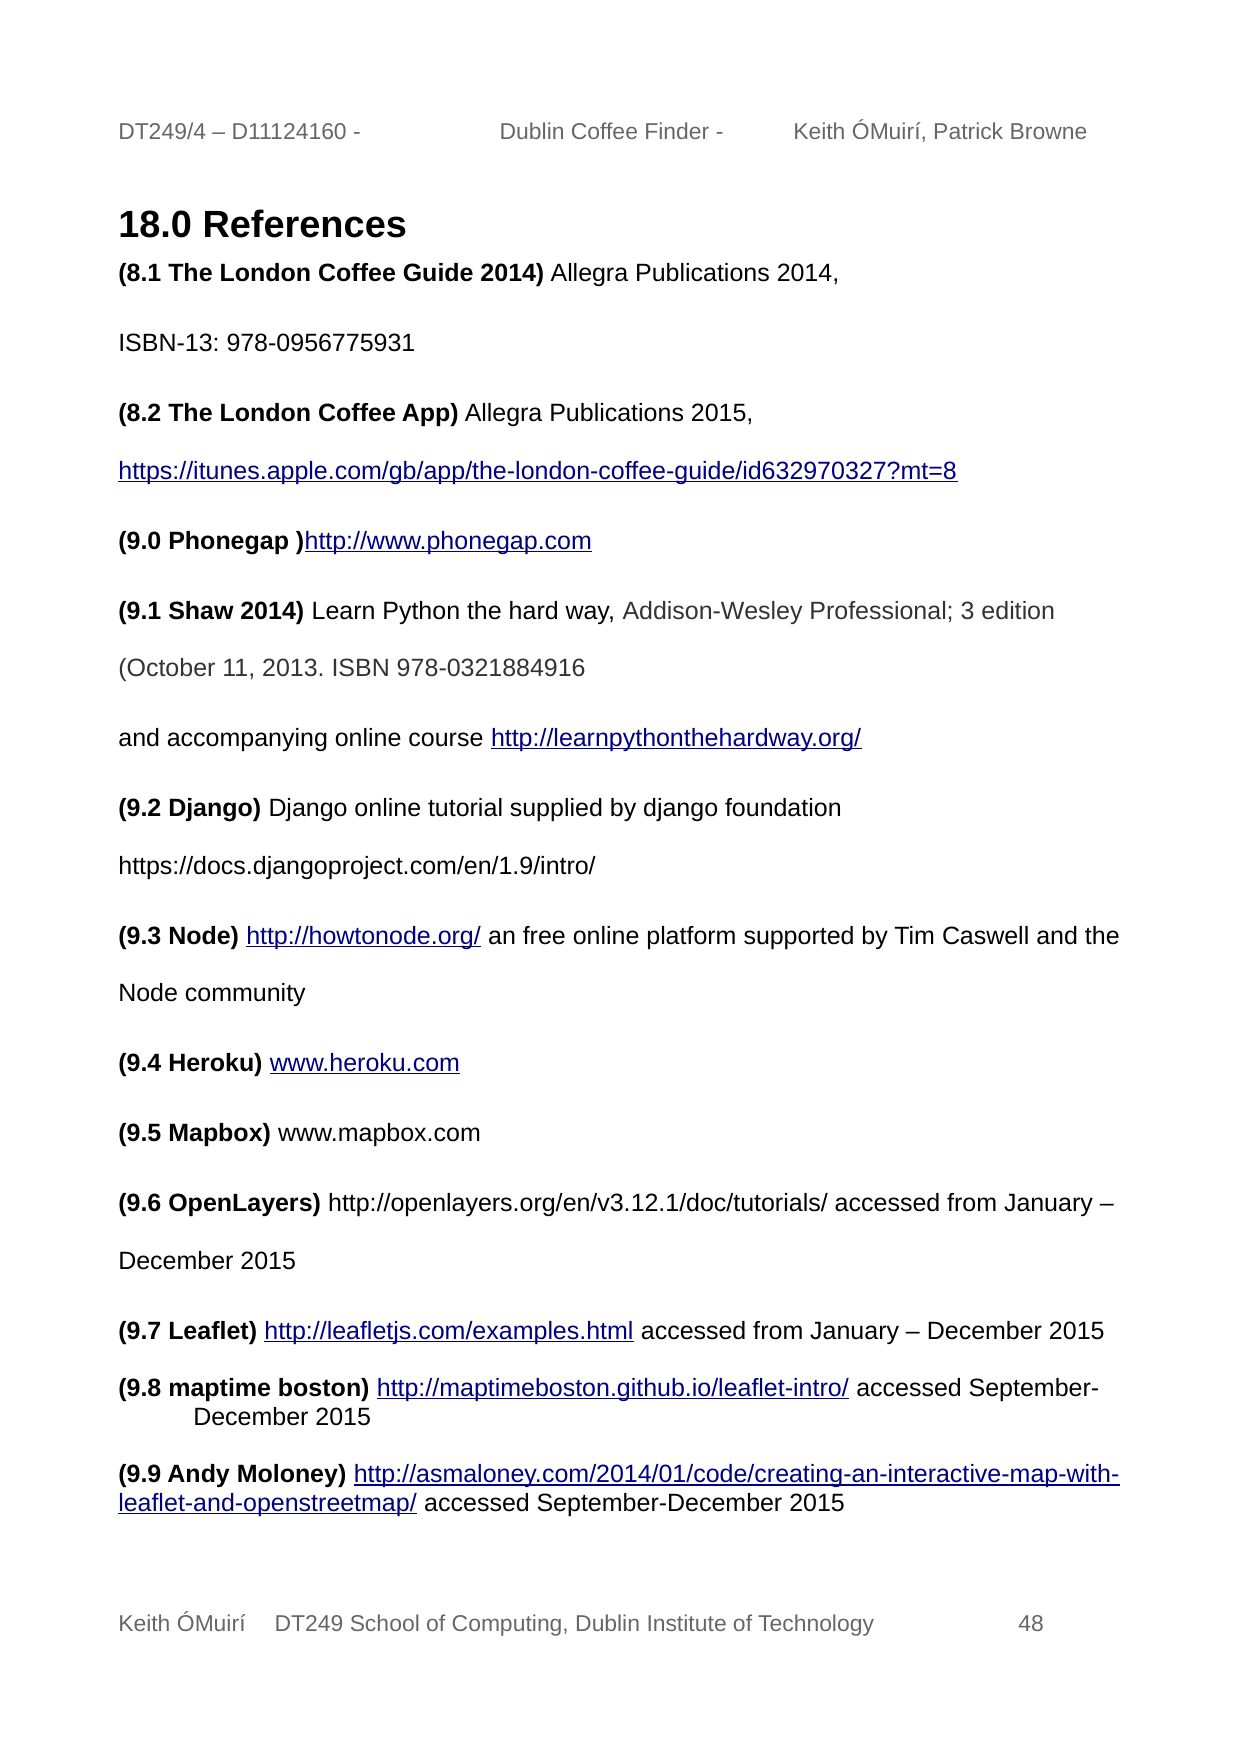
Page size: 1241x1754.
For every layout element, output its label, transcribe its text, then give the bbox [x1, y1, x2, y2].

subtitle 18.0 References [118, 202, 1122, 246]
text (9.5 Mapbox) www.mapbox.com [118, 1118, 1122, 1147]
text and accompanying online course http://learnpythonthehardway.org/ [118, 723, 1122, 752]
text (9.2 Django) Django online tutorial supplied by django foundation https://docs.djangoproject.com/en/1.9/intro/ [118, 793, 1122, 879]
text (8.1 The London Coffee Guide 2014) Allegra Publications 2014, [118, 258, 1122, 287]
text (9.7 Leaflet) http://leafletjs.com/examples.html accessed from January – December 2015 [118, 1316, 1122, 1344]
text (9.1 Shaw 2014) Learn Python the hard way, Addison-Wesley Professional; 3 edition (October 11, 2013. ISBN 978-0321884916 [118, 596, 1122, 682]
text ISBN-13: 978-0956775931 [118, 328, 1122, 357]
text (8.2 The London Coffee App) Allegra Publications 2015, https://itunes.apple.com/gb/app/the-london-coffee-guide/id632970327?mt=8 [118, 398, 1122, 484]
text (9.8 maptime boston) http://maptimeboston.github.io/leaflet-intro/ accessed September- December 2015 [118, 1373, 1122, 1431]
text (9.4 Heroku) www.heroku.com [118, 1048, 1122, 1077]
text (9.9 Andy Moloney) http://asmaloney.com/2014/01/code/creating-an-interactive-map-with-leaflet-and-openstreetmap/ accessed September-December 2015 [118, 1459, 1122, 1517]
text (9.6 OpenLayers) http://openlayers.org/en/v3.12.1/doc/tutorials/ accessed from January – December 2015 [118, 1188, 1122, 1274]
text (9.0 Phonegap )http://www.phonegap.com [118, 526, 1122, 554]
text (9.3 Node) http://howtonode.org/ an free online platform supported by Tim Caswell and the Node community [118, 921, 1122, 1007]
